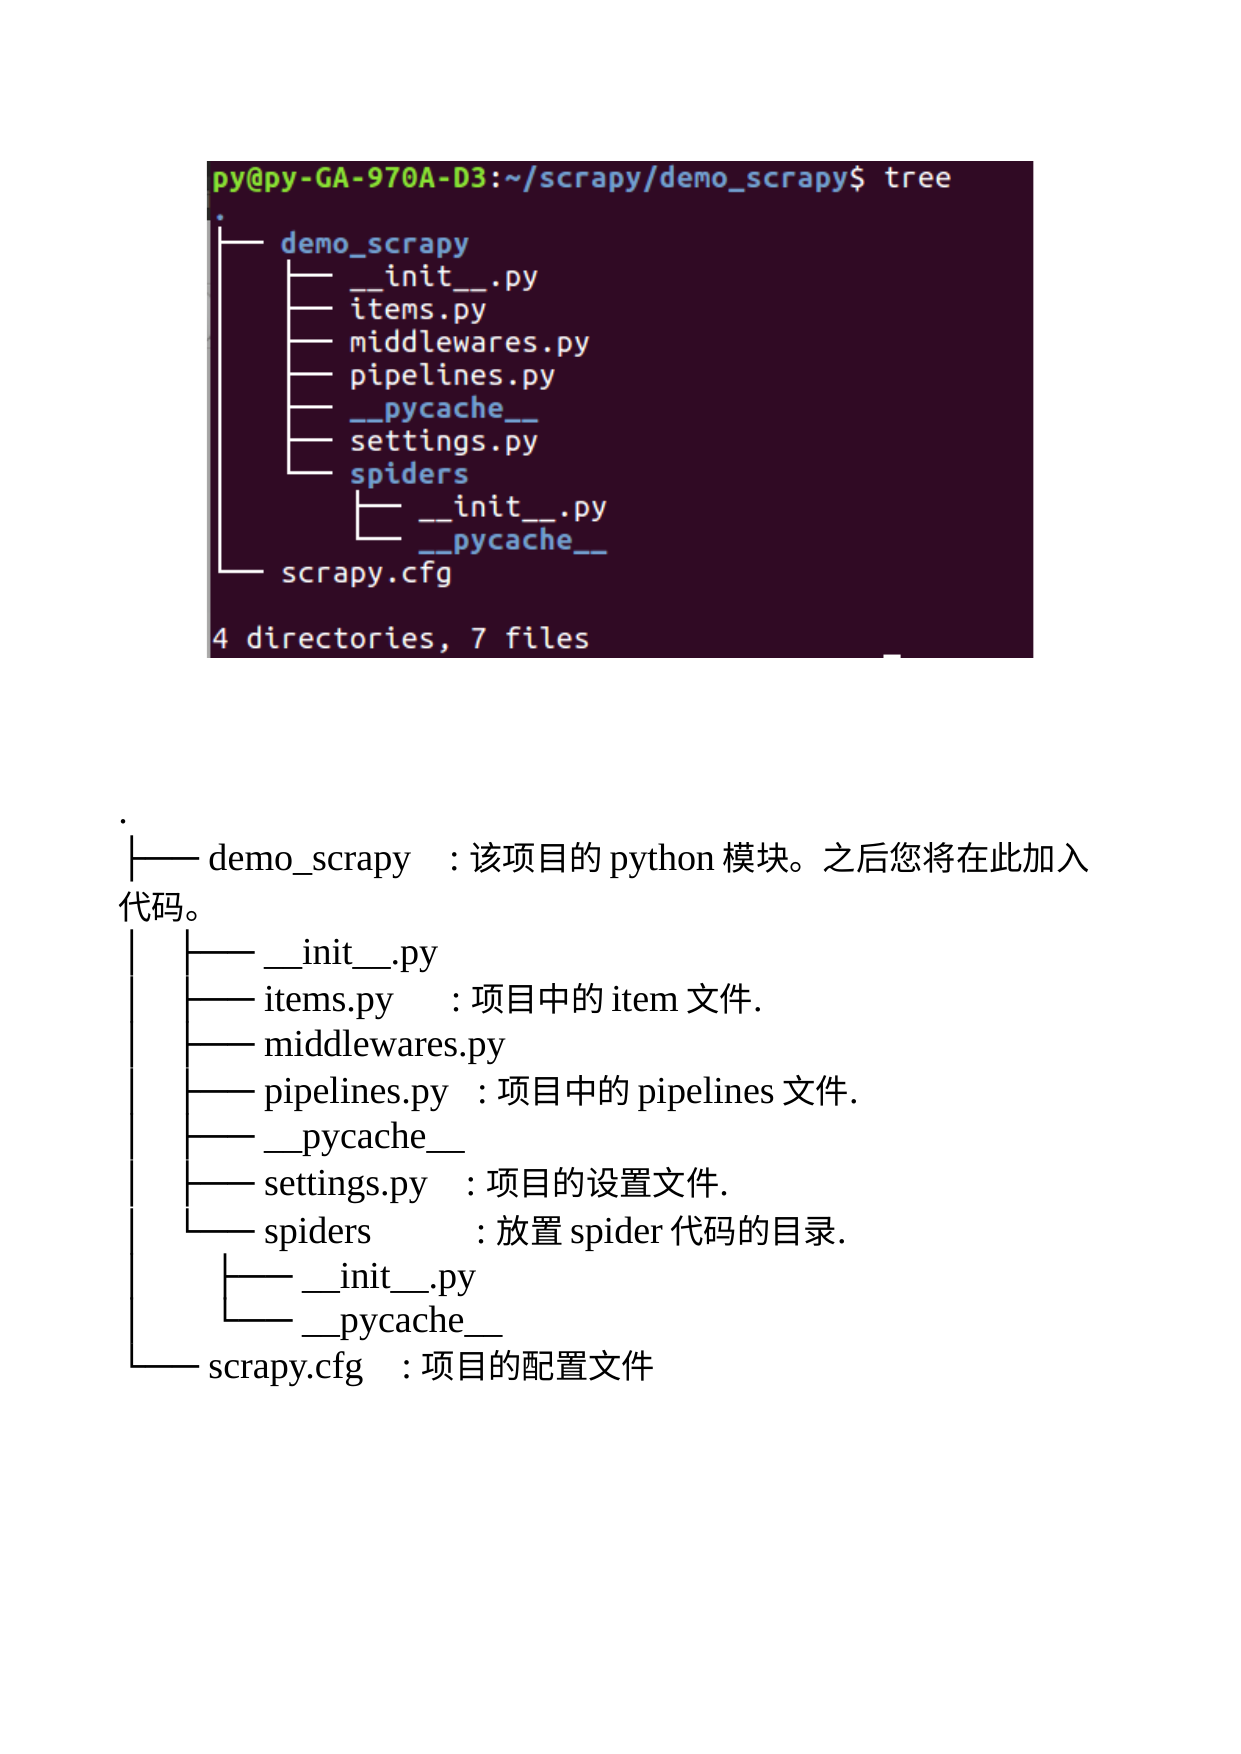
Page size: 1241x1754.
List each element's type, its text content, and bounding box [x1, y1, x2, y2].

text │ ├── __init__.py [226, 1253, 1122, 1297]
text . [118, 788, 1122, 832]
text │ ├── settings.py : 项目的设置文件. [133, 1156, 185, 1204]
text │ ├── __init__.py [133, 1253, 223, 1297]
text │ ├── items.py : 项目中的item文件. [118, 972, 130, 1021]
text │ └── __pycache__ [133, 1297, 1122, 1340]
text │ ├── __init__.py [118, 1253, 130, 1297]
text └── scrapy.cfg : 项目的配置文件 [118, 1340, 1122, 1388]
text ├── demo_scrapy : 该项目的python模块。之后您将在此加入代码。 [118, 832, 1122, 929]
text │ ├── middlewares.py [133, 1021, 185, 1064]
text │ ├── middlewares.py [118, 1021, 130, 1064]
text │ └── spiders : 放置spider代码的目录. [118, 1204, 1122, 1253]
text │ └── __pycache__ [118, 1297, 130, 1340]
picture [206, 161, 1034, 658]
text │ ├── middlewares.py [188, 1021, 1122, 1064]
text │ ├── __init__.py [133, 929, 185, 972]
text │ ├── items.py : 项目中的item文件. [133, 972, 185, 1021]
text │ ├── settings.py : 项目的设置文件. [188, 1156, 1122, 1204]
text │ ├── __pycache__ [133, 1113, 185, 1156]
text │ ├── __init__.py [188, 929, 1122, 972]
text │ ├── settings.py : 项目的设置文件. [118, 1156, 130, 1204]
text │ ├── pipelines.py : 项目中的pipelines文件. [188, 1064, 1122, 1113]
text │ ├── __pycache__ [188, 1113, 1122, 1156]
text │ ├── __pycache__ [118, 1113, 130, 1156]
text │ ├── __init__.py [118, 929, 130, 972]
text │ ├── pipelines.py : 项目中的pipelines文件. [133, 1064, 185, 1113]
text │ ├── items.py : 项目中的item文件. [188, 972, 1122, 1021]
